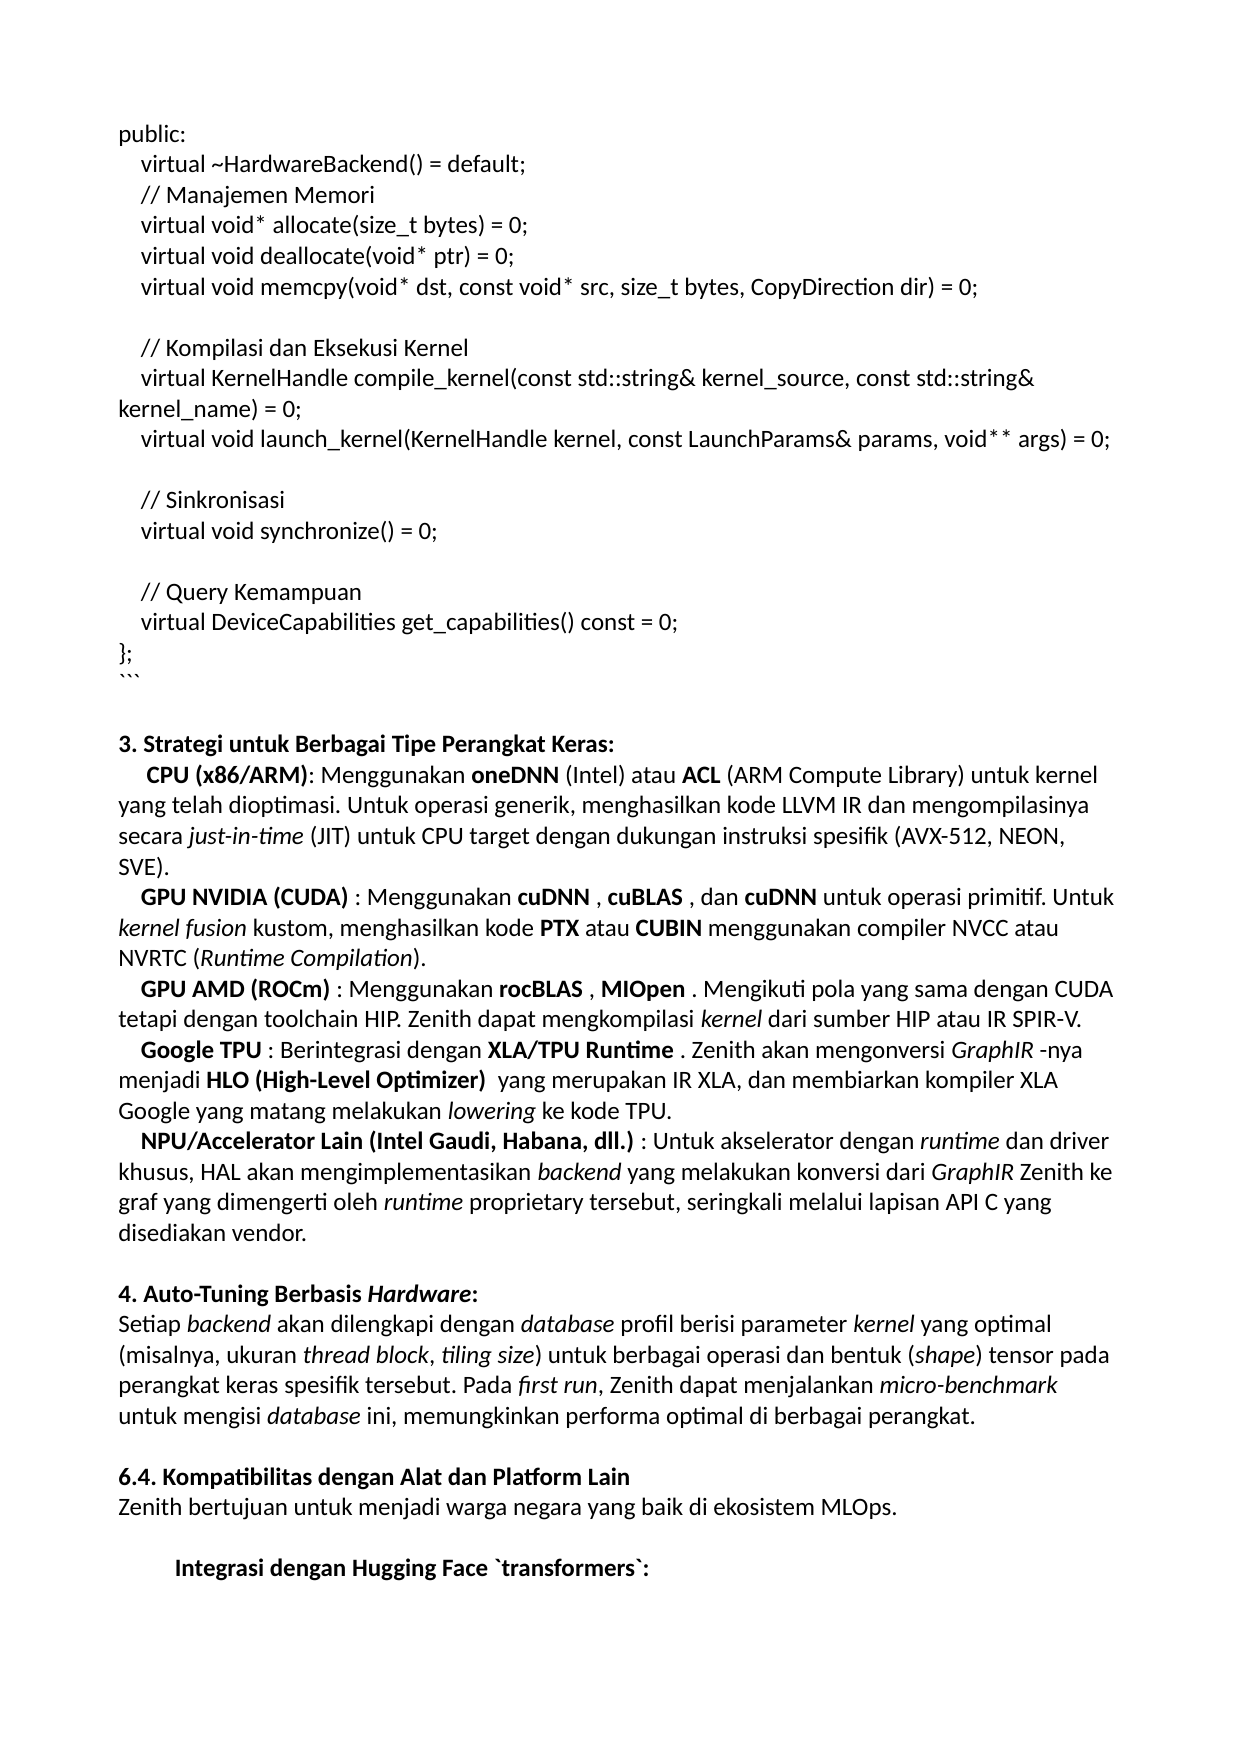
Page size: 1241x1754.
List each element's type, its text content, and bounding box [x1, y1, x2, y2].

text ``` [118, 667, 1122, 698]
text 6.4. Kompatibilitas dengan Alat dan Platform Lain [118, 1461, 1122, 1492]
text Google TPU : Berintegrasi dengan XLA/TPU Runtime . Zenith akan mengonversi GraphIR -nya menjadi HLO (High-Level Optimizer) yang merupakan IR XLA, dan membiarkan kompiler XLA Google yang matang melakukan lowering ke kode TPU. [118, 1034, 1122, 1125]
text virtual void synchronize() = 0; [118, 515, 1122, 545]
text Integrasi dengan Hugging Face `transformers`: [118, 1553, 1122, 1614]
text GPU AMD (ROCm) : Menggunakan rocBLAS , MIOpen . Mengikuti pola yang sama dengan CUDA tetapi dengan toolchain HIP. Zenith dapat mengkompilasi kernel dari sumber HIP atau IR SPIR-V. [118, 973, 1122, 1034]
text // Manajemen Memori [118, 179, 1122, 210]
text 4. Auto-Tuning Berbasis Hardware: [118, 1278, 1122, 1308]
text virtual void memcpy(void* dst, const void* src, size_t bytes, CopyDirection dir) = 0; [118, 271, 1122, 301]
text virtual KernelHandle compile_kernel(const std::string& kernel_source, const std::string& kernel_name) = 0; [118, 362, 1122, 423]
text virtual DeviceCapabilities get_capabilities() const = 0; [118, 606, 1122, 637]
text virtual void launch_kernel(KernelHandle kernel, const LaunchParams& params, void** args) = 0; [118, 423, 1122, 454]
text virtual void* allocate(size_t bytes) = 0; [118, 210, 1122, 240]
text NPU/Accelerator Lain (Intel Gaudi, Habana, dll.) : Untuk akselerator dengan runtime dan driver khusus, HAL akan mengimplementasikan backend yang melakukan konversi dari GraphIR Zenith ke graf yang dimengerti oleh runtime proprietary tersebut, seringkali melalui lapisan API C yang disediakan vendor. [118, 1125, 1122, 1247]
text CPU (x86/ARM): Menggunakan oneDNN (Intel) atau ACL (ARM Compute Library) untuk kernel yang telah dioptimasi. Untuk operasi generik, menghasilkan kode LLVM IR dan mengompilasinya secara just-in-time (JIT) untuk CPU target dengan dukungan instruksi spesifik (AVX-512, NEON, SVE). [118, 759, 1122, 881]
text Setiap backend akan dilengkapi dengan database profil berisi parameter kernel yang optimal (misalnya, ukuran thread block, tiling size) untuk berbagai operasi dan bentuk (shape) tensor pada perangkat keras spesifik tersebut. Pada first run, Zenith dapat menjalankan micro-benchmark untuk mengisi database ini, memungkinkan performa optimal di berbagai perangkat. [118, 1308, 1122, 1431]
text public: [118, 118, 1122, 149]
text // Sinkronisasi [118, 484, 1122, 515]
text }; [118, 637, 1122, 667]
text // Kompilasi dan Eksekusi Kernel [118, 332, 1122, 362]
text virtual void deallocate(void* ptr) = 0; [118, 240, 1122, 271]
text 3. Strategi untuk Berbagai Tipe Perangkat Keras: [118, 728, 1122, 759]
text // Query Kemampuan [118, 576, 1122, 606]
text GPU NVIDIA (CUDA) : Menggunakan cuDNN , cuBLAS , dan cuDNN untuk operasi primitif. Untuk kernel fusion kustom, menghasilkan kode PTX atau CUBIN menggunakan compiler NVCC atau NVRTC (Runtime Compilation). [118, 881, 1122, 973]
text virtual ~HardwareBackend() = default; [118, 149, 1122, 179]
text Zenith bertujuan untuk menjadi warga negara yang baik di ekosistem MLOps. [118, 1492, 1122, 1522]
